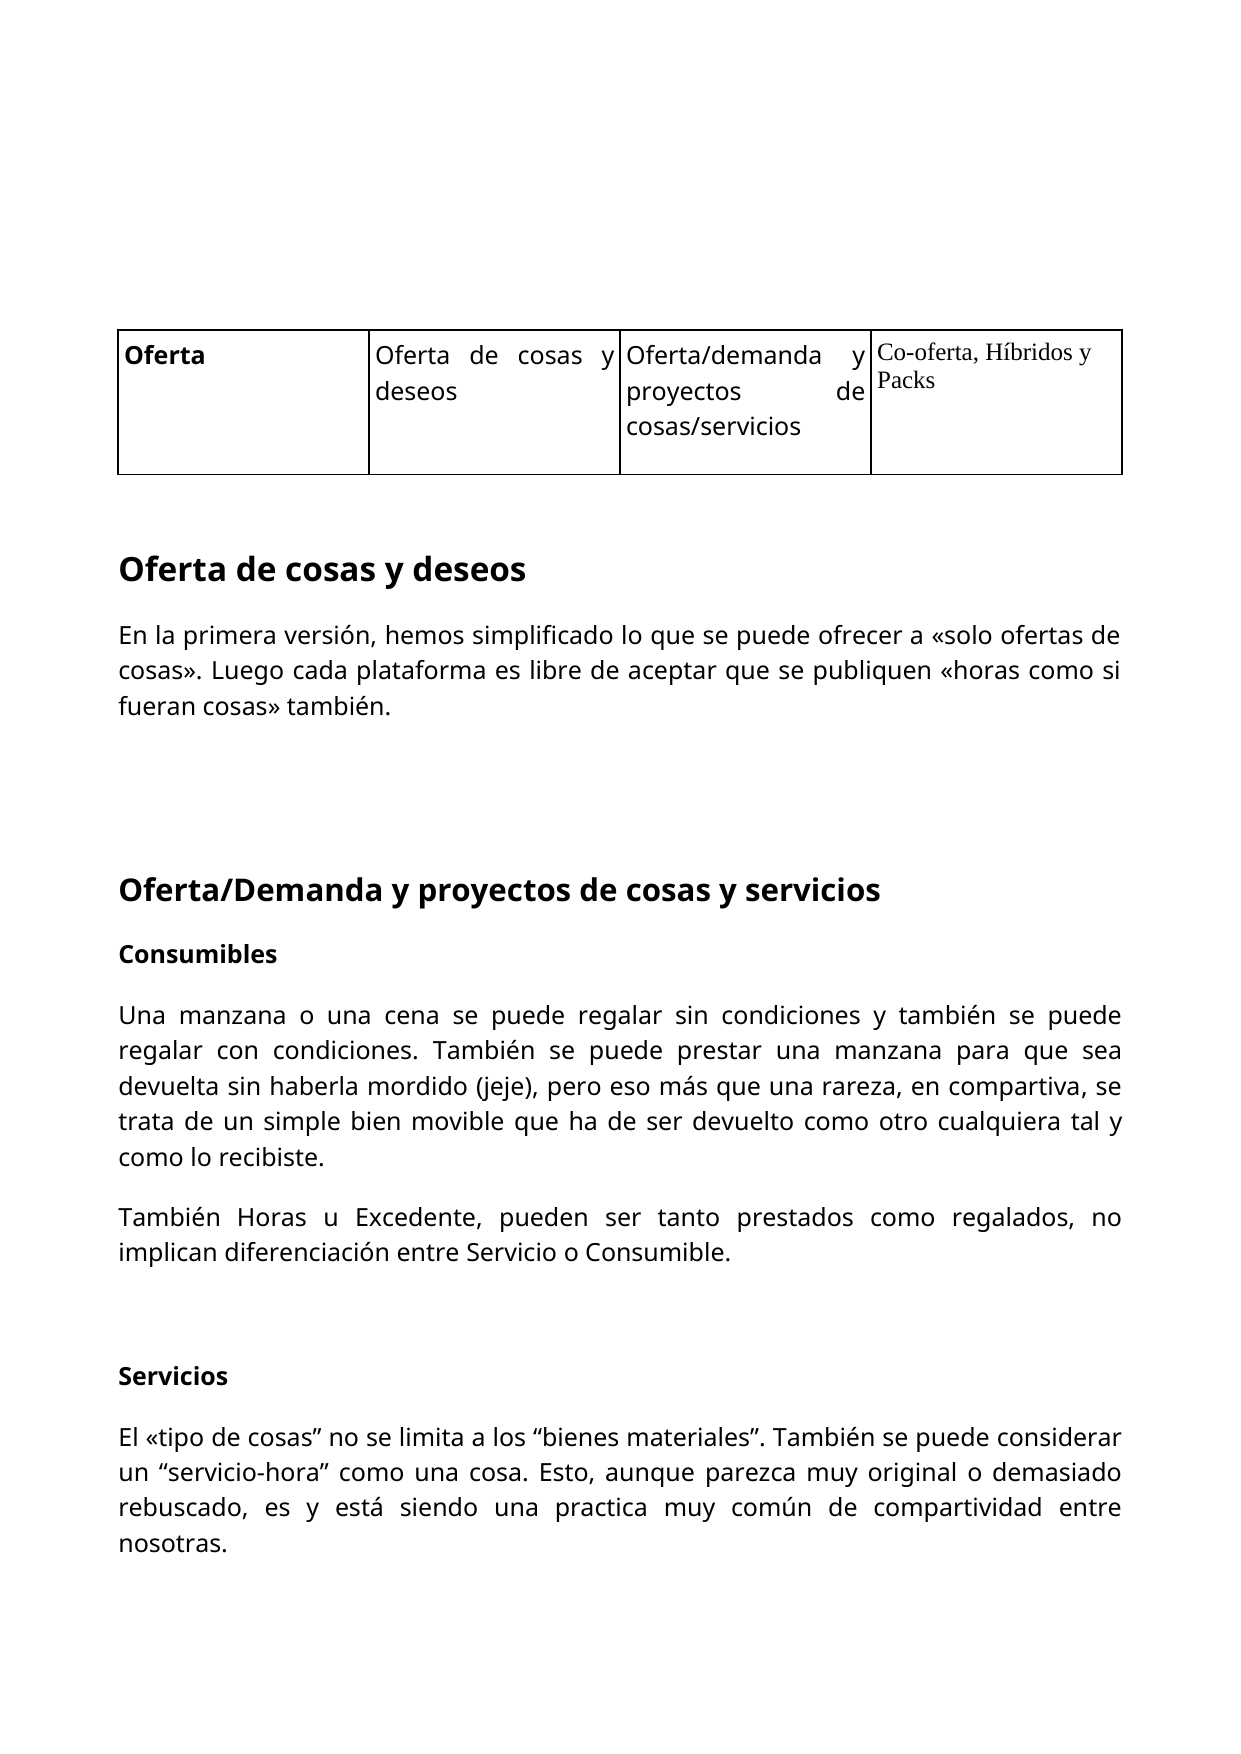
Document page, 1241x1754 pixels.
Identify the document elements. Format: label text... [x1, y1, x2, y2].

text Consumibles [118, 936, 1122, 971]
table_header Oferta de cosas y deseos [370, 331, 619, 474]
table_header Oferta/demanda y proyectos de cosas/servicios [621, 331, 870, 474]
text Servicios [118, 1357, 1122, 1393]
text Oferta de cosas y deseos [118, 546, 1122, 591]
table_header Co-oferta, Híbridos y Packs [872, 331, 1121, 474]
text El «tipo de cosas” no se limita a los “bienes materiales”. También se puede considerar un “servicio-hora” como una cosa. Esto, aunque parezca muy original o demasiado rebuscado, es y está siendo una practica muy común de compartividad entre nosotras. [118, 1418, 1122, 1559]
table_header Oferta [119, 331, 368, 474]
text También Horas u Excedente, pueden ser tanto prestados como regalados, no implican diferenciación entre Servicio o Consumible. [118, 1198, 1122, 1269]
text Oferta/Demanda y proyectos de cosas y servicios [118, 868, 1122, 911]
text En la primera versión, hemos simplificado lo que se puede ofrecer a «solo ofertas de cosas». Luego cada plataforma es libre de aceptar que se publiquen «horas como si fueran cosas» también. [118, 616, 1122, 722]
text Una manzana o una cena se puede regalar sin condiciones y también se puede regalar con condiciones. También se puede prestar una manzana para que sea devuelta sin haberla mordido (jeje), pero eso más que una rareza, en compartiva, se trata de un simple bien movible que ha de ser devuelto como otro cualquiera tal y como lo recibiste. [118, 996, 1122, 1173]
